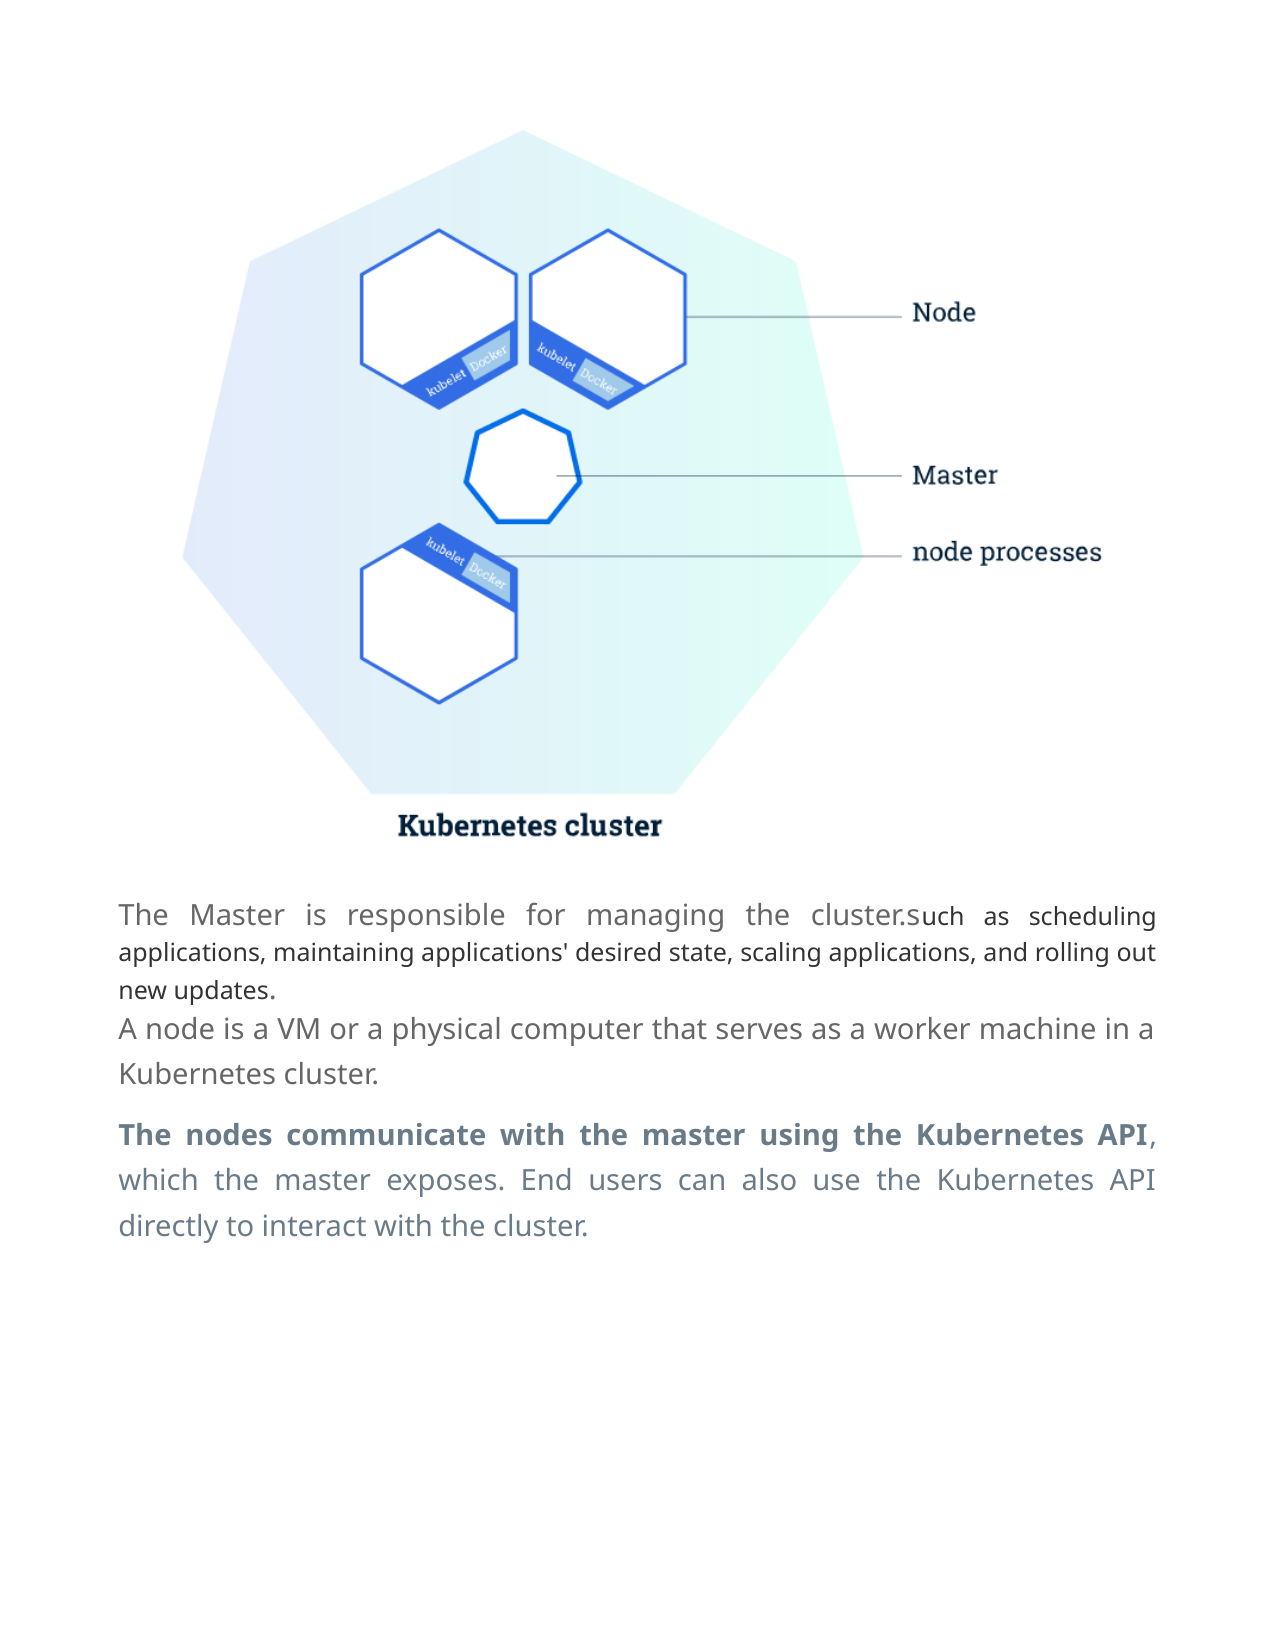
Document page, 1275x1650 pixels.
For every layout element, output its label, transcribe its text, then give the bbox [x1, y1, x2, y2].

text The Master is responsible for managing the cluster.such as scheduling applications, maintaining applications' desired state, scaling applications, and rolling out new updates. [118, 894, 1157, 1008]
picture [136, 118, 1139, 865]
text A node is a VM or a physical computer that serves as a worker machine in a Kubernetes cluster. [118, 1008, 1157, 1093]
text The nodes communicate with the master using the Kubernetes API, which the master exposes. End users can also use the Kubernetes API directly to interact with the cluster. [118, 1114, 1157, 1245]
